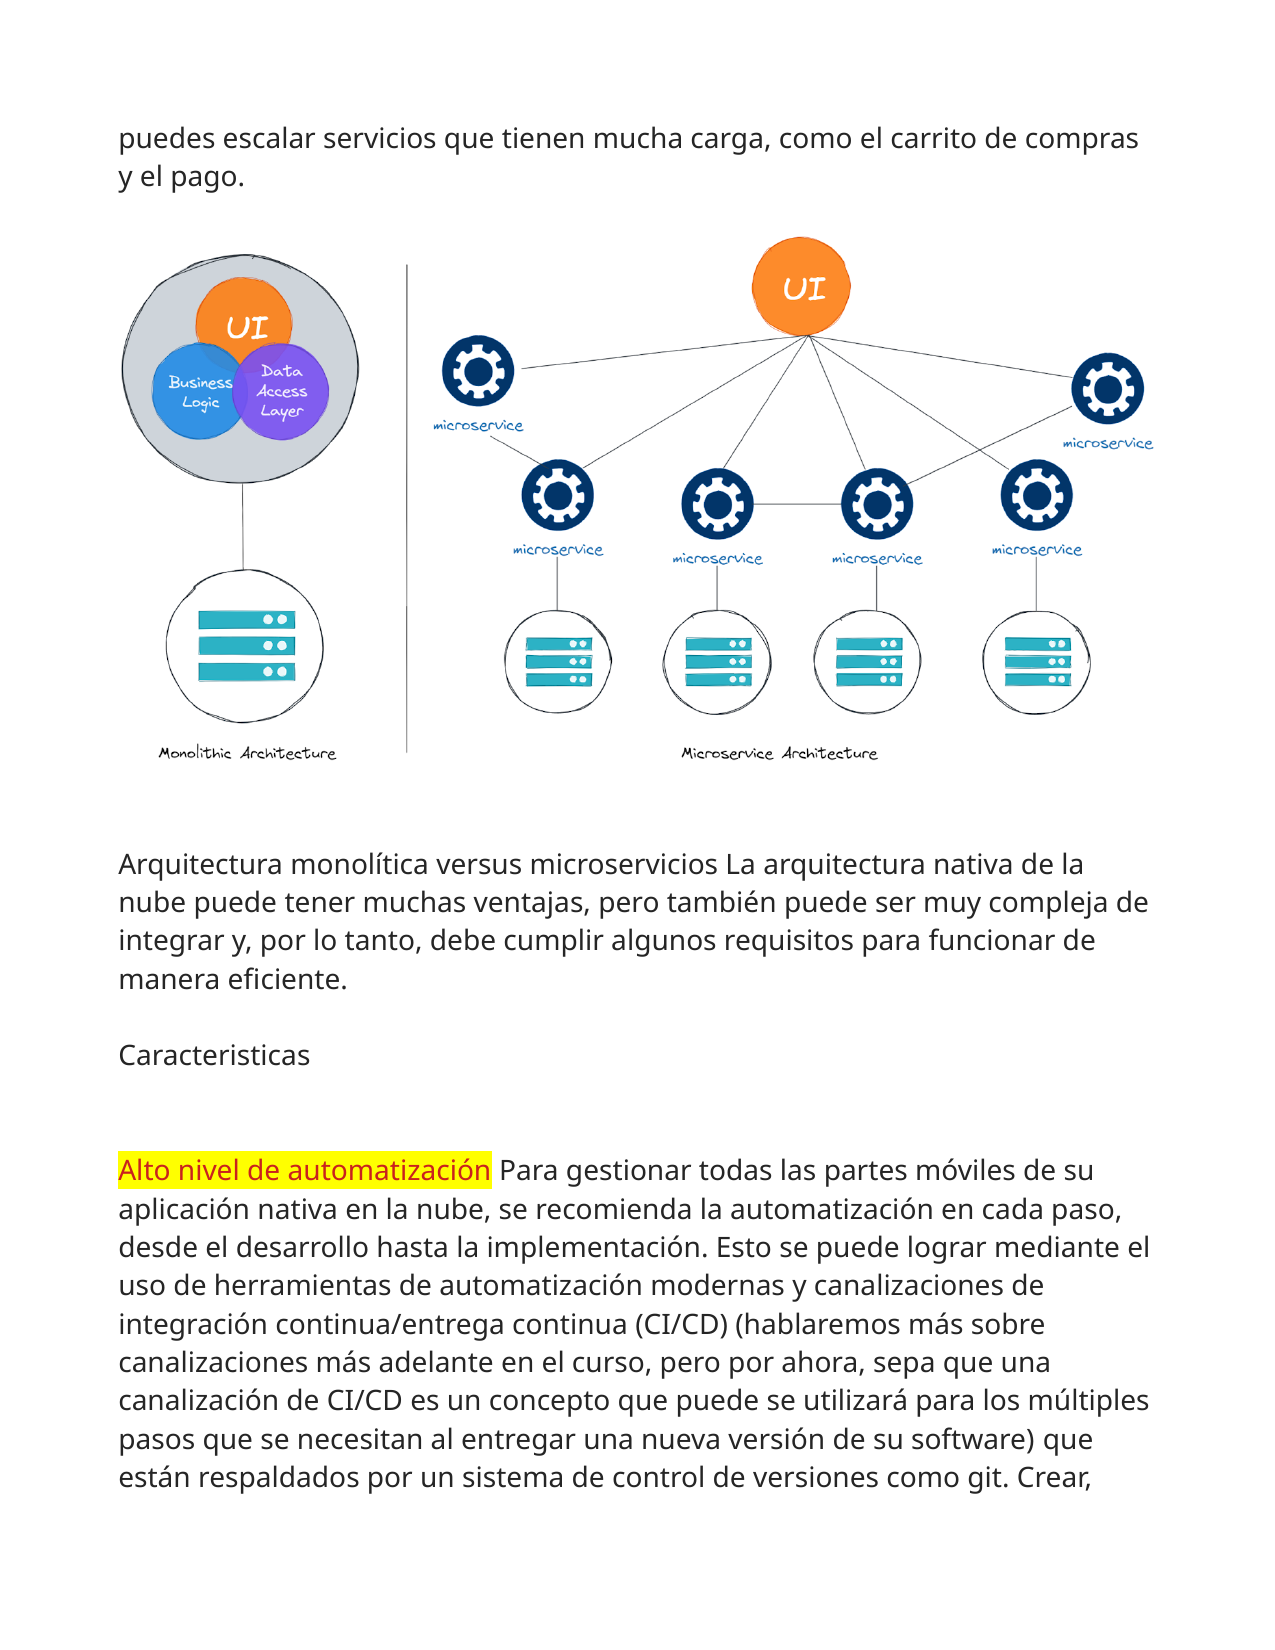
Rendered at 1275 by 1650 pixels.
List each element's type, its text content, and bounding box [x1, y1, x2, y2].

text Alto nivel de automatización Para gestionar todas las partes móviles de su aplicación nativa en la nube, se recomienda la automatización en cada paso, desde el desarrollo hasta la implementación. Esto se puede lograr mediante el uso de herramientas de automatización modernas y canalizaciones de integración continua/entrega continua (CI/CD) (hablaremos más sobre canalizaciones más adelante en el curso, pero por ahora, sepa que una canalización de CI/CD es un concepto que puede se utilizará para los múltiples pasos que se necesitan al entregar una nueva versión de su software) que están respaldados por un sistema de control de versiones como git. Crear, [118, 1151, 1157, 1496]
text Caracteristicas [118, 1036, 1157, 1074]
picture [118, 233, 1157, 768]
text Arquitectura monolítica versus microservicios La arquitectura nativa de la nube puede tener muchas ventajas, pero también puede ser muy compleja de integrar y, por lo tanto, debe cumplir algunos requisitos para funcionar de manera eficiente. [118, 844, 1157, 997]
text puedes escalar servicios que tienen mucha carga, como el carrito de compras y el pago. [118, 118, 1157, 195]
